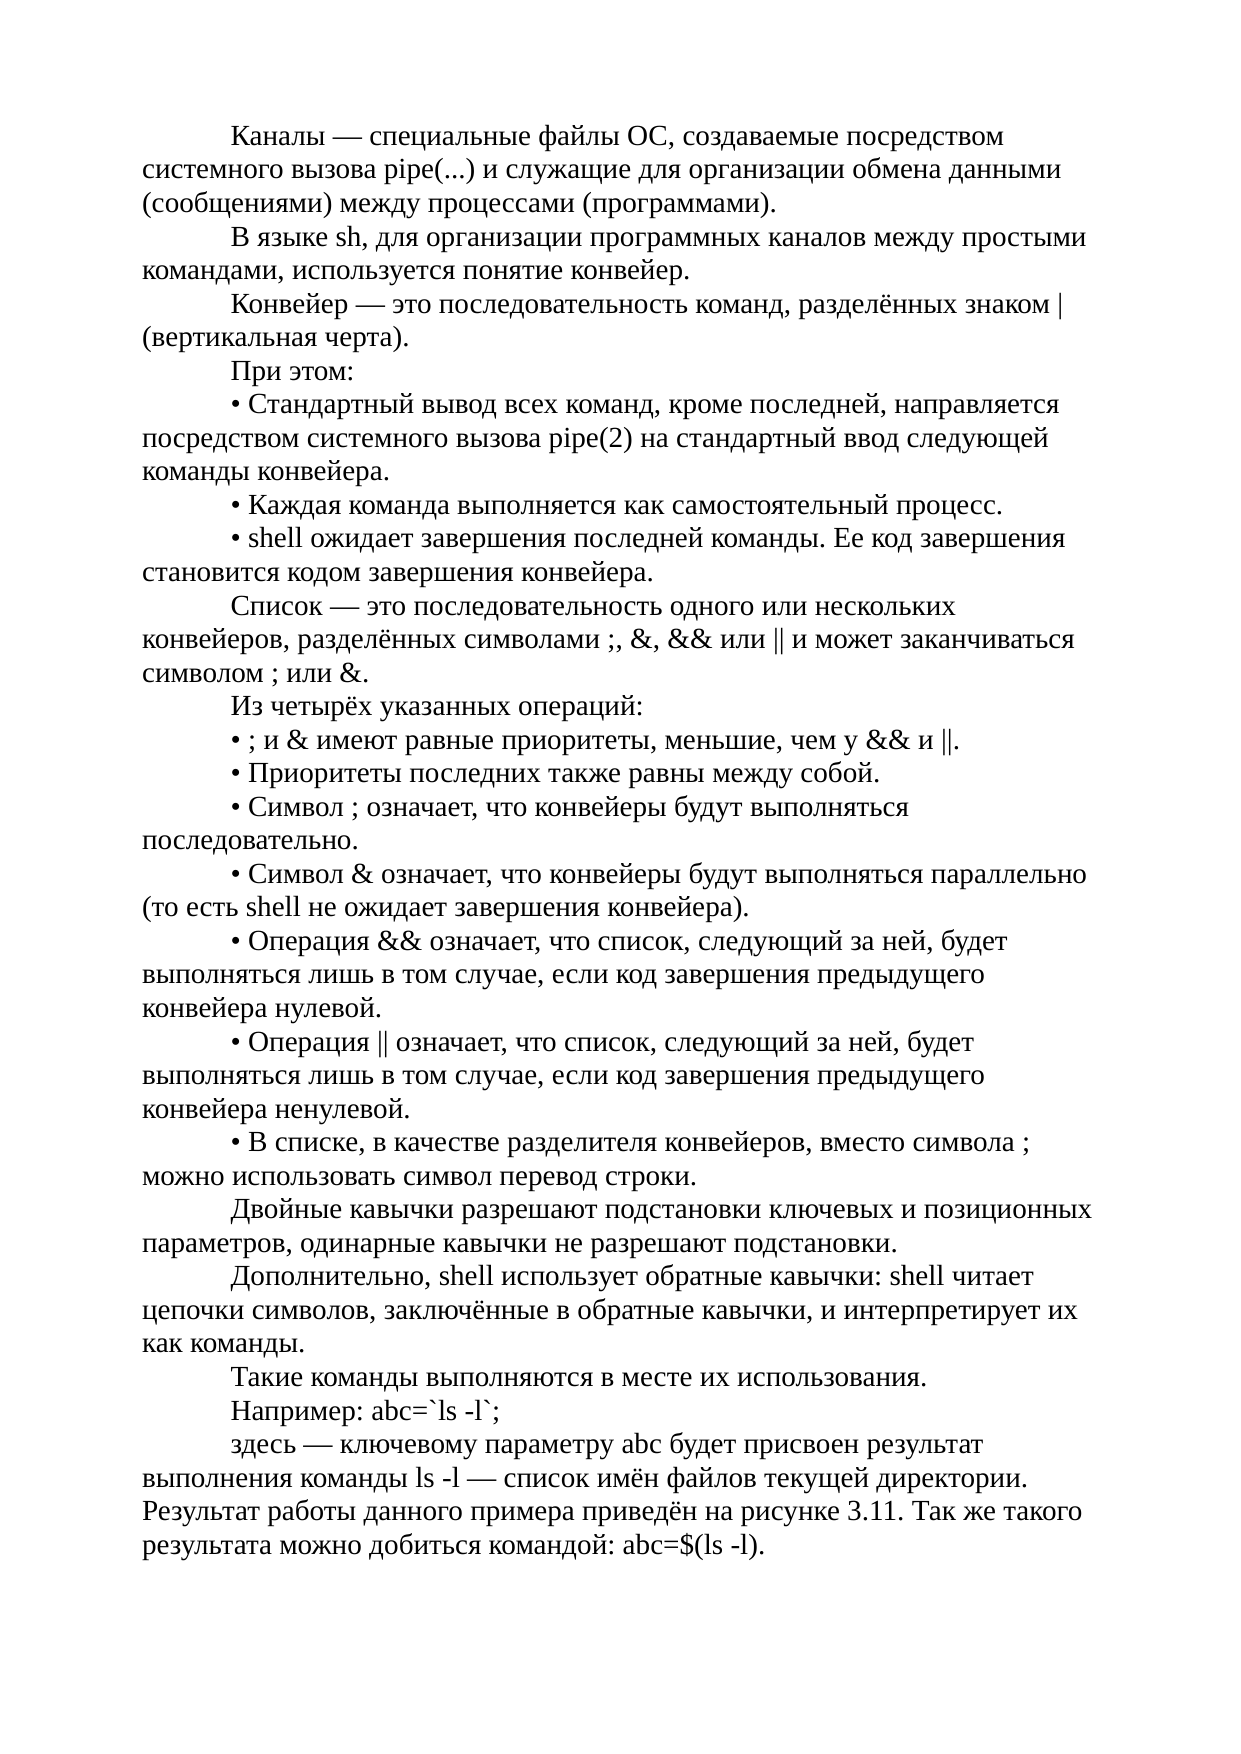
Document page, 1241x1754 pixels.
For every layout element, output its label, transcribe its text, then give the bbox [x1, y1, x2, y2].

text • shell ожидает завершения последней команды. Ее код завершения становится кодом завершения конвейера. [142, 521, 1098, 588]
text • В списке, в качестве разделителя конвейеров, вместо символа ; можно использовать символ перевод строки. [142, 1124, 1098, 1191]
text Из четырёх указанных операций: [142, 688, 1098, 722]
text Конвейер — это последовательность команд, разделённых знаком | (вертикальная черта). [142, 286, 1098, 353]
text • ; и & имеют равные приоритеты, меньшие, чем у && и ||. [142, 722, 1098, 755]
text • Каждая команда выполняется как самостоятельный процесс. [142, 487, 1098, 521]
text • Приоритеты последних также равны между собой. [142, 755, 1098, 789]
text здесь — ключевому параметру abc будет присвоен результат выполнения команды ls -l — список имён файлов текущей директории. Результат работы данного примера приведён на рисунке 3.11. Так же такого результата можно добиться командой: abc=$(ls -l). [142, 1426, 1098, 1560]
text • Стандартный вывод всех команд, кроме последней, направляется посредством системного вызова pipe(2) на стандартный ввод следующей команды конвейера. [142, 386, 1098, 487]
text • Символ & означает, что конвейеры будут выполняться параллельно (то есть shell не ожидает завершения конвейера). [142, 856, 1098, 923]
text В языке sh, для организации программных каналов между простыми командами, используется понятие конвейер. [142, 219, 1098, 286]
text • Операция || означает, что список, следующий за ней, будет выполняться лишь в том случае, если код завершения предыдущего конвейера ненулевой. [142, 1024, 1098, 1124]
text Например: abc=`ls -l`; [142, 1393, 1098, 1426]
text Двойные кавычки разрешают подстановки ключевых и позиционных параметров, одинарные кавычки не разрешают подстановки. [142, 1191, 1098, 1258]
text Такие команды выполняются в месте их использования. [142, 1359, 1098, 1393]
text • Операция && означает, что список, следующий за ней, будет выполняться лишь в том случае, если код завершения предыдущего конвейера нулевой. [142, 923, 1098, 1024]
text Каналы — специальные файлы ОС, создаваемые посредством системного вызова pipe(...) и служащие для организации обмена данными (сообщениями) между процессами (программами). [142, 118, 1098, 219]
text Список — это последовательность одного или нескольких конвейеров, разделённых символами ;, &, && или || и может заканчиваться символом ; или &. [142, 588, 1098, 688]
text • Символ ; означает, что конвейеры будут выполняться последовательно. [142, 789, 1098, 856]
text При этом: [142, 353, 1098, 386]
text Дополнительно, shell использует обратные кавычки: shell читает цепочки символов, заключённые в обратные кавычки, и интерпретирует их как команды. [142, 1258, 1098, 1359]
